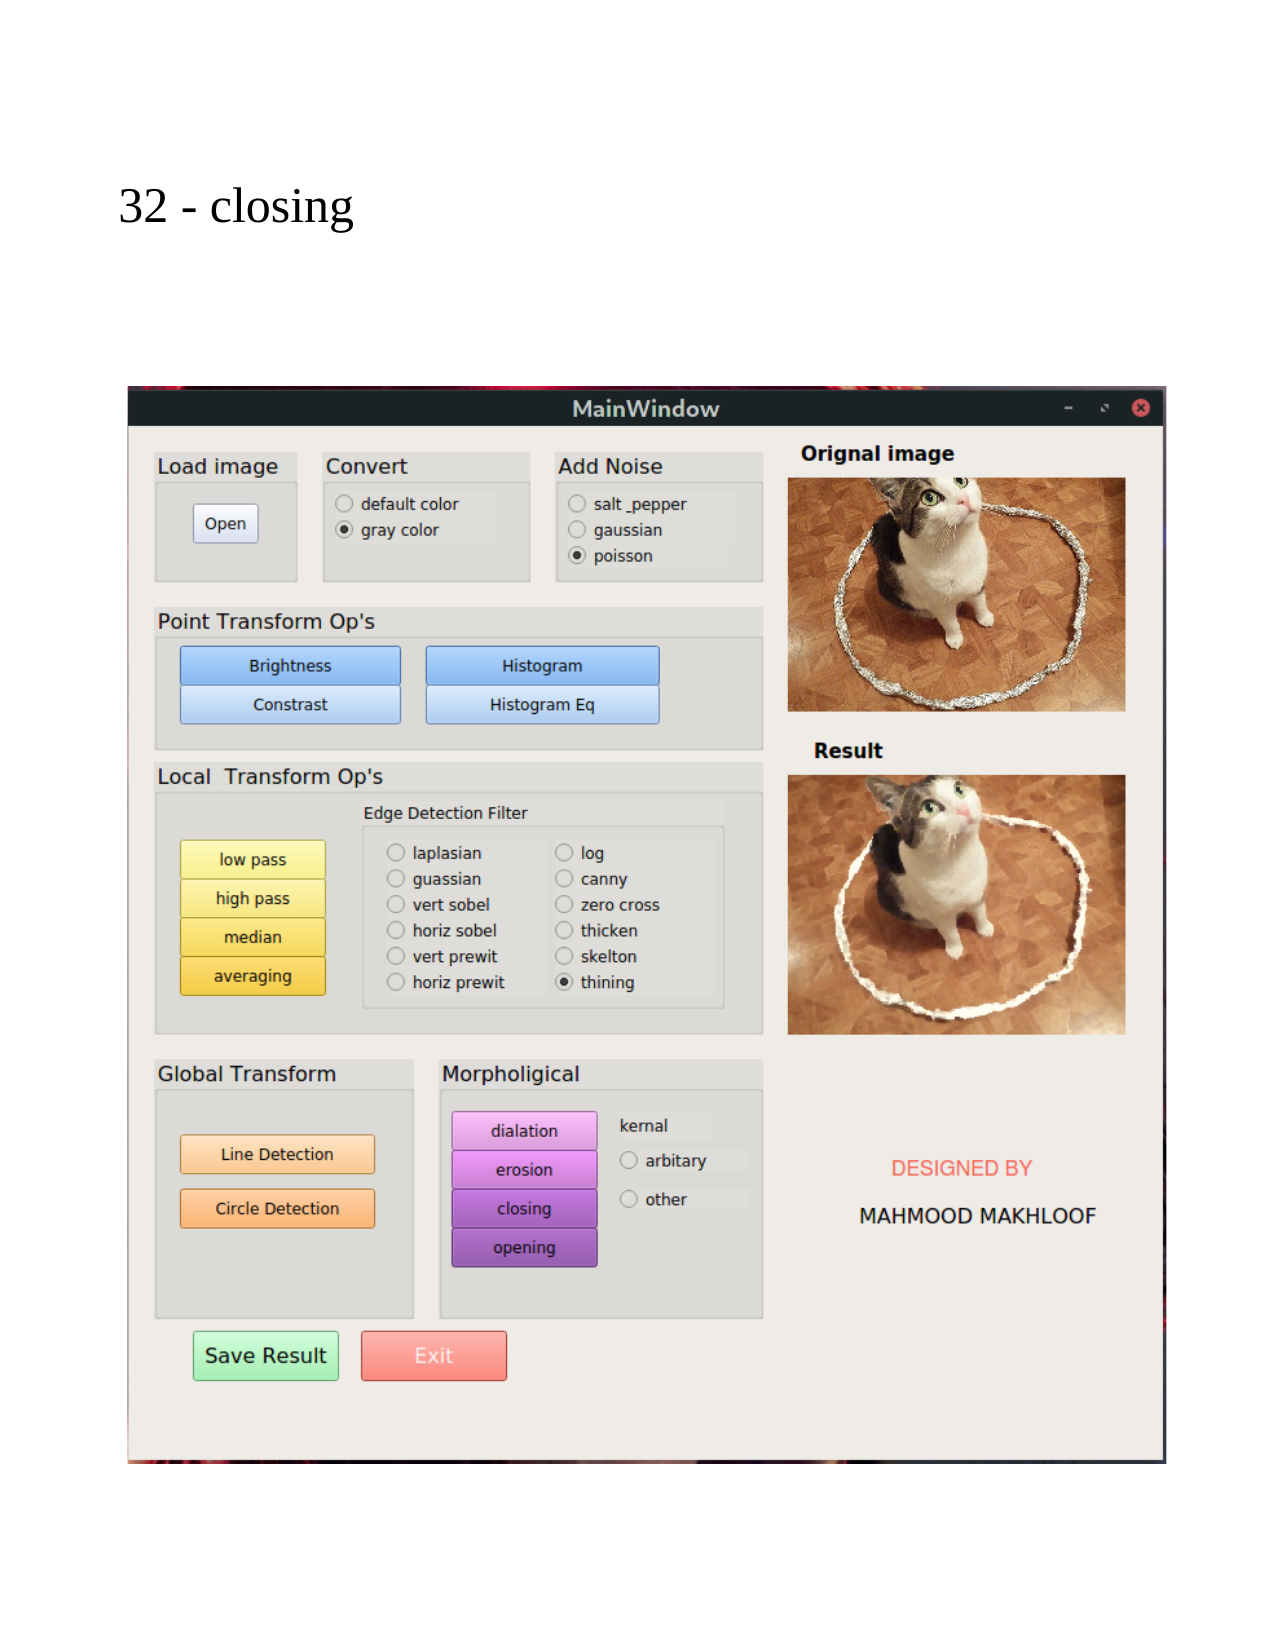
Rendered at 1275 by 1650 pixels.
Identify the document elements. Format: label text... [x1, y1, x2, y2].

picture [127, 386, 1167, 1464]
text 32 - closing [118, 176, 1157, 233]
